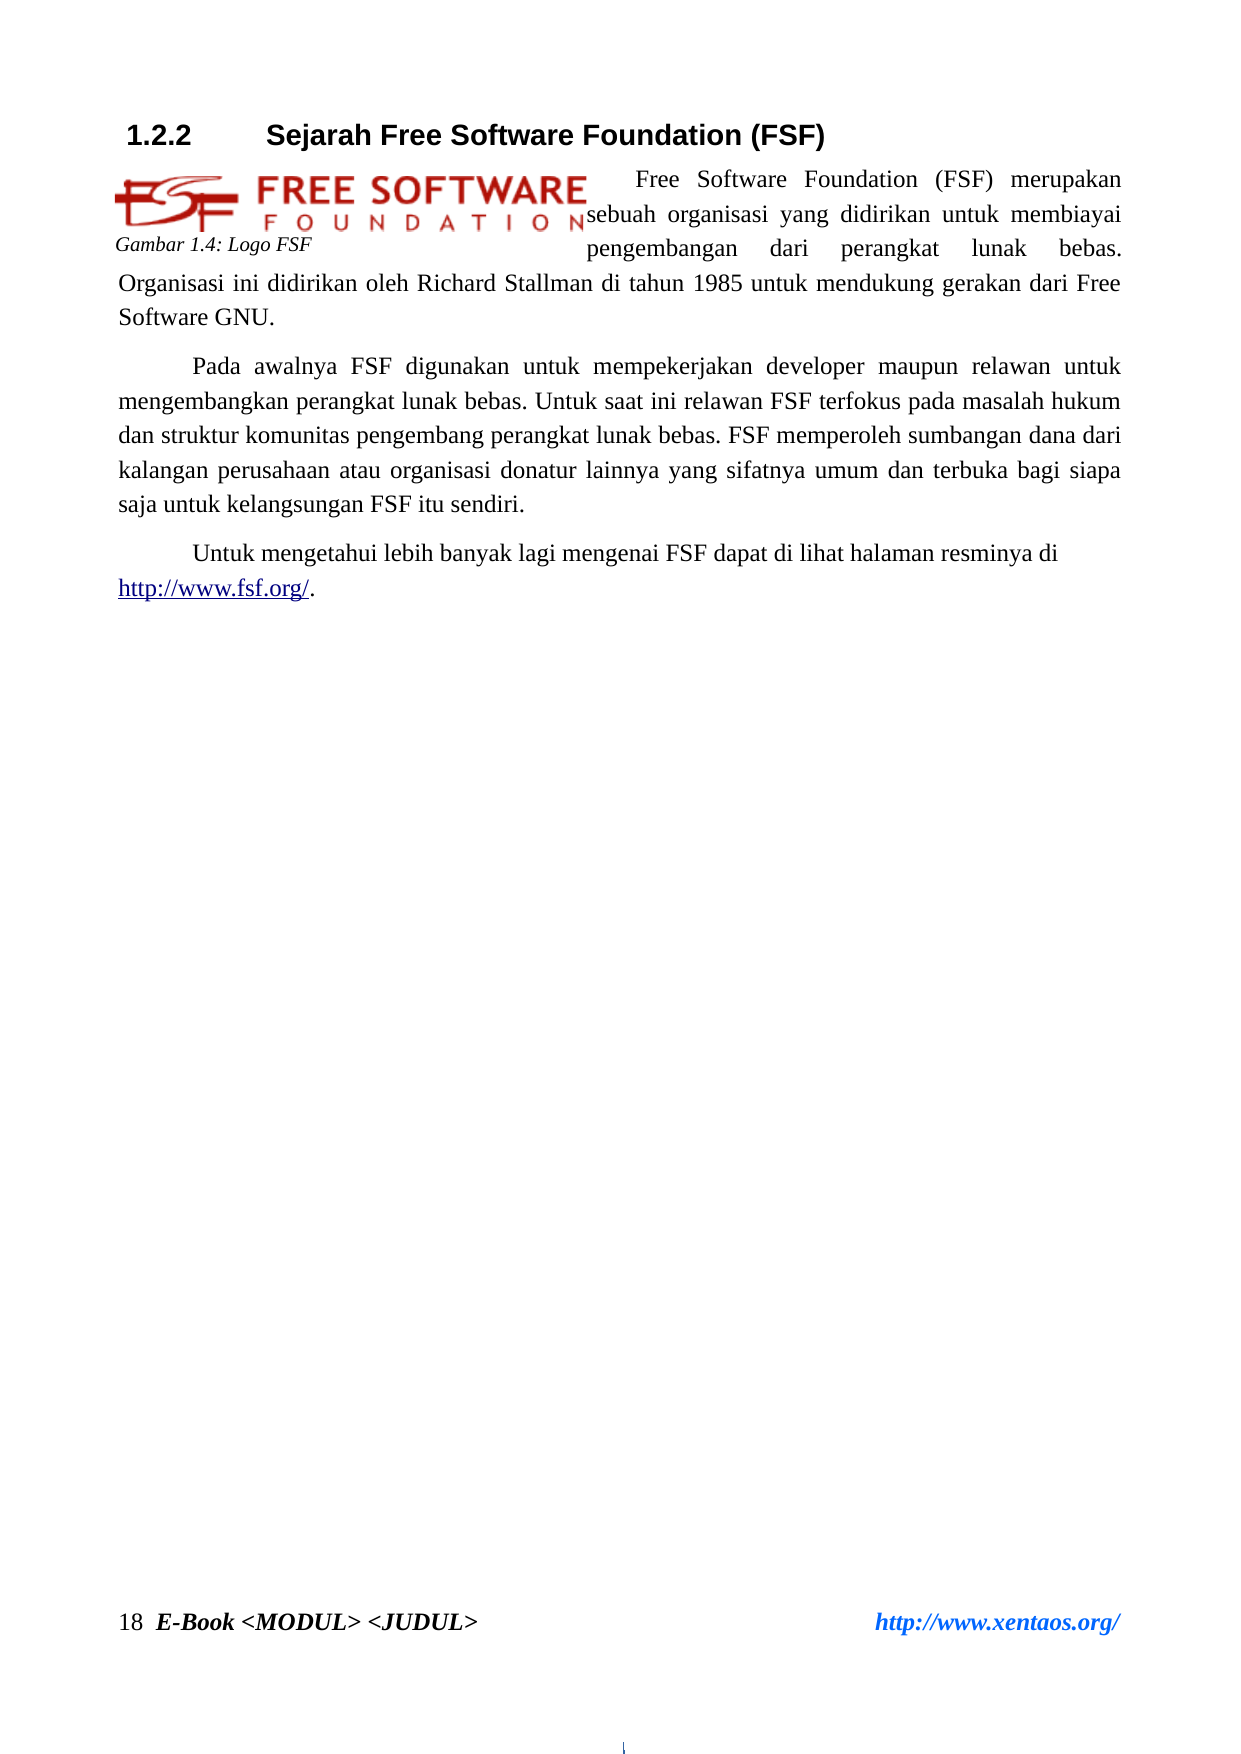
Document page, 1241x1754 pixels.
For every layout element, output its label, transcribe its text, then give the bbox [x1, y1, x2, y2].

text Free Software Foundation (FSF) merupakan sebuah organisasi yang didirikan untuk membiayai pengembangan dari perangkat lunak bebas. Organisasi ini didirikan oleh Richard Stallman di tahun 1985 untuk mendukung gerakan dari Free Software GNU. [115, 164, 1122, 331]
text Pada awalnya FSF digunakan untuk mempekerjakan developer maupun relawan untuk mengembangkan perangkat lunak bebas. Untuk saat ini relawan FSF terfokus pada masalah hukum dan struktur komunitas pengembang perangkat lunak bebas. FSF memperoleh sumbangan dana dari kalangan perusahaan atau organisasi donatur lainnya yang sifatnya umum dan terbuka bagi siapa saja untuk kelangsungan FSF itu sendiri. [118, 351, 1122, 518]
text Untuk mengetahui lebih banyak lagi mengenai FSF dapat di lihat halaman resminya di http://www.fsf.org/. [118, 538, 1122, 602]
picture [114, 176, 587, 232]
text Gambar 1.4: Logo FSF [115, 232, 586, 256]
subtitle Sejarah Free Software Foundation (FSF) [118, 118, 1122, 152]
